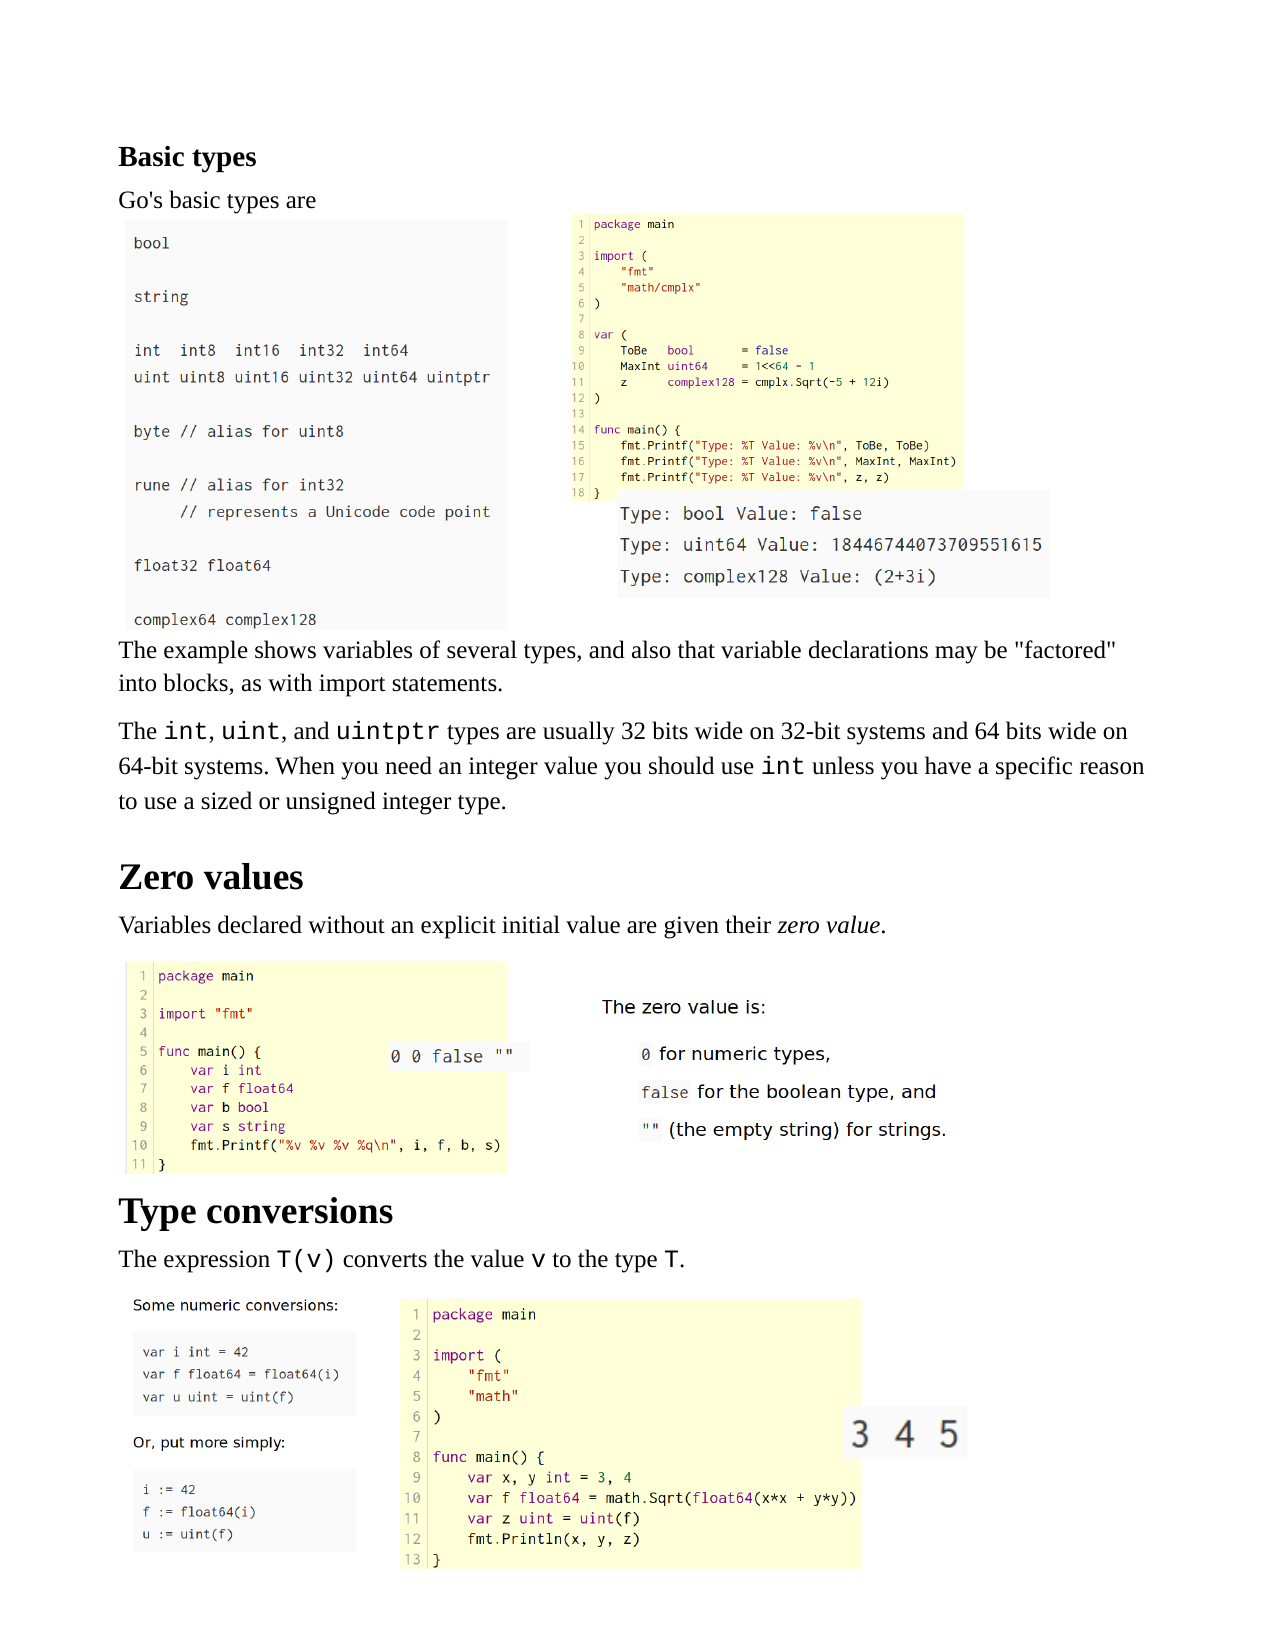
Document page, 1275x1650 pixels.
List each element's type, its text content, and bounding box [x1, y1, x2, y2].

text The int, uint, and uintptr types are usually 32 bits wide on 32-bit systems and 64 bits wide on 64-bit systems. When you need an integer value you should use int unless you have a specific reason to use a sized or unsigned integer type. [118, 716, 1157, 815]
text The example shows variables of several types, and also that variable declarations may be "factored" into blocks, as with import statements. [118, 635, 1157, 697]
picture [125, 220, 508, 630]
picture [602, 988, 960, 1146]
picture [125, 961, 531, 1174]
picture [572, 213, 1051, 598]
picture [125, 1296, 356, 1552]
text The expression T(v) converts the value v to the type T. [118, 1244, 1157, 1275]
subtitle Type conversions [118, 1189, 1157, 1232]
picture [399, 1298, 968, 1569]
text Go's basic types are [118, 185, 1157, 214]
subtitle Basic types [118, 139, 1157, 172]
text Variables declared without an explicit initial value are given their zero value. [118, 910, 1157, 939]
subtitle Zero values [118, 854, 1157, 897]
